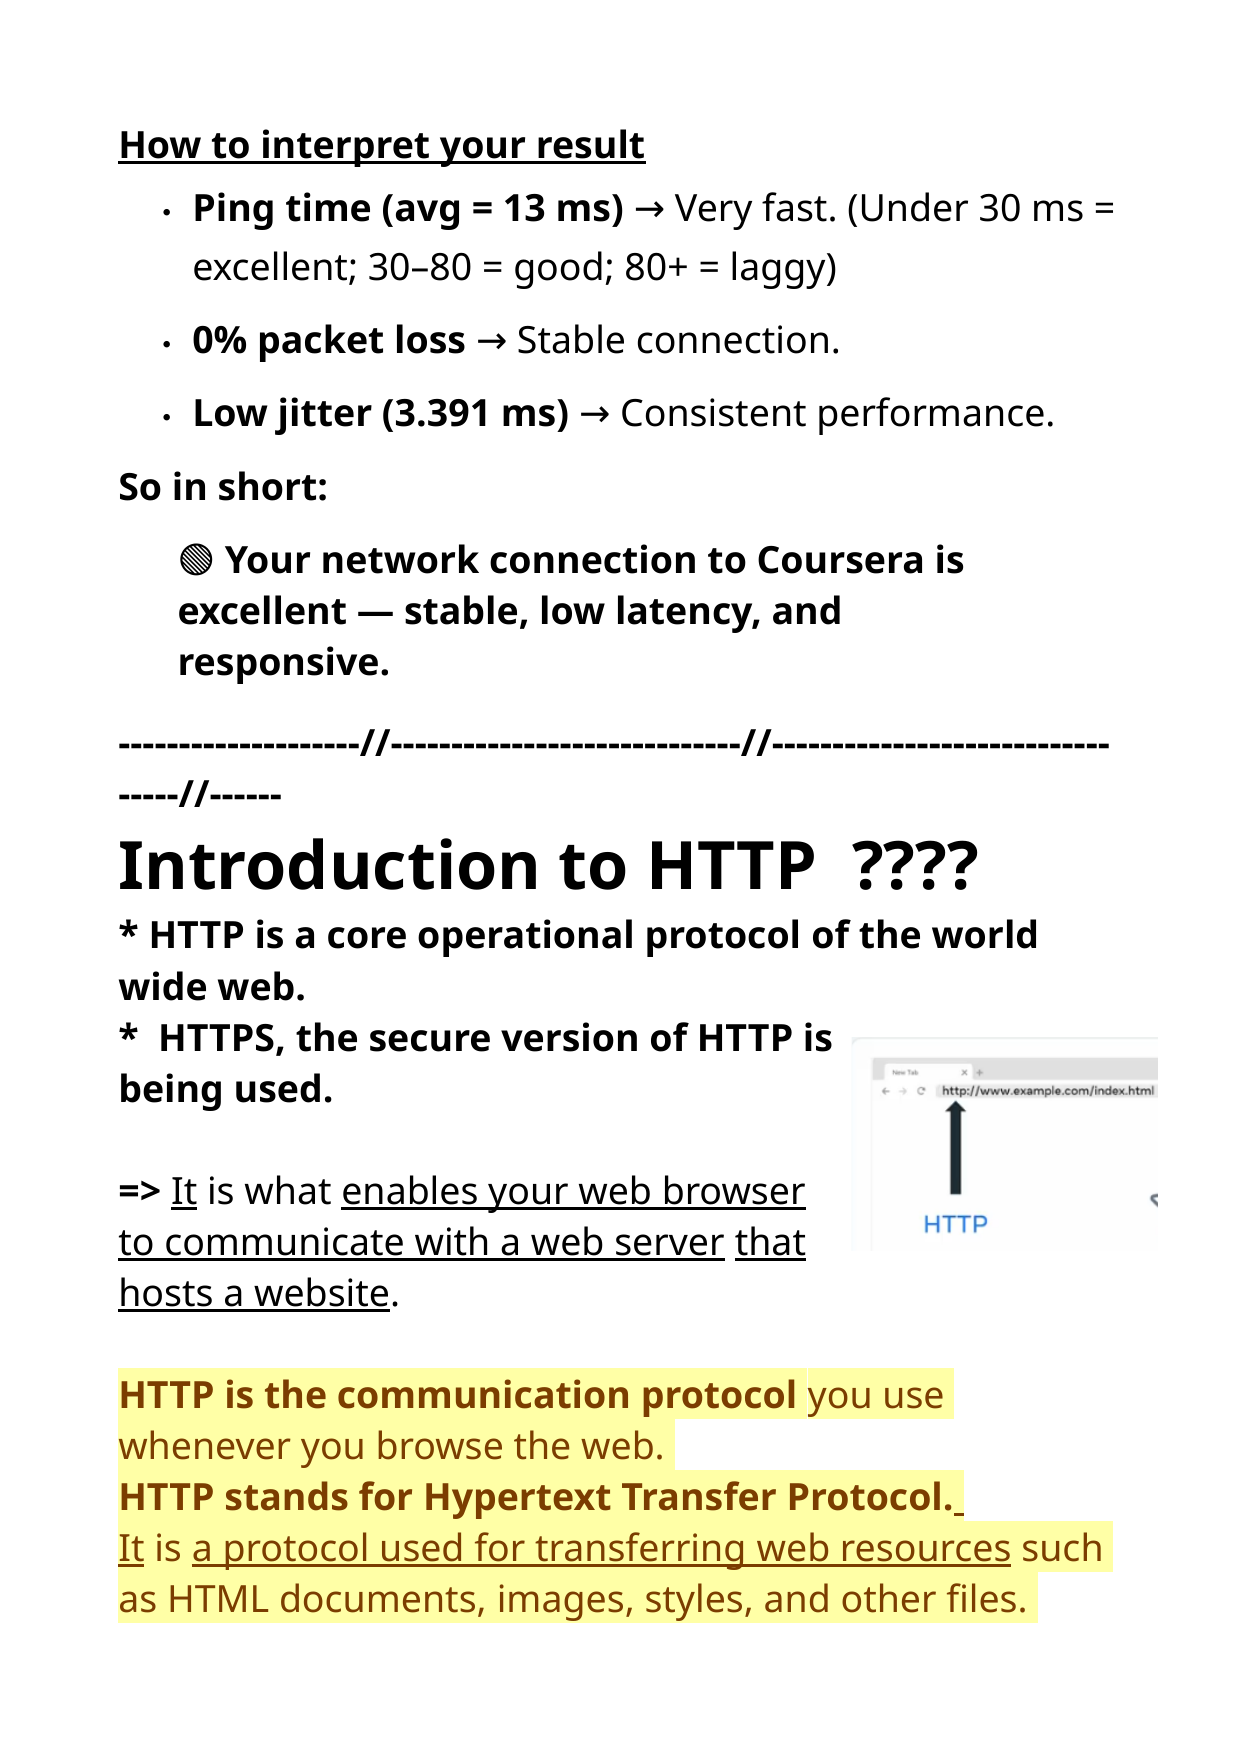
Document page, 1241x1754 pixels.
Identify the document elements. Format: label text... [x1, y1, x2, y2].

text * HTTP is a core operational protocol of the world wide web. [118, 909, 1122, 1011]
text HTTP is the communication protocol you use whenever you browse the web. [118, 1368, 1122, 1470]
text Introduction to HTTP ???? [118, 818, 1122, 909]
list Low jitter (3.391 ms) → Consistent performance. [162, 387, 1122, 438]
text --------------------//-----------------------------//---------------------------------//------ [118, 716, 1122, 818]
list 0% packet loss → Stable connection. [162, 313, 1122, 364]
list Ping time (avg = 13 ms) → Very fast. (Under 30 ms = excellent; 30–80 = good; 80+ = laggy) [162, 182, 1122, 291]
subtitle How to interpret your result [118, 118, 1122, 169]
text So in short: [118, 460, 1122, 511]
text It is a protocol used for transferring web resources such as HTML documents, images, styles, and other files. [118, 1521, 1122, 1623]
text HTTP stands for Hypertext Transfer Protocol. [118, 1470, 1122, 1521]
picture [851, 1037, 1158, 1251]
text 🟢 Your network connection to Coursera is excellent — stable, low latency, and responsive. [177, 533, 1063, 686]
text => It is what enables your web browser to communicate with a web server that hosts a website. [118, 1164, 1122, 1317]
text * HTTPS, the secure version of HTTP is being used. [118, 1011, 1122, 1113]
